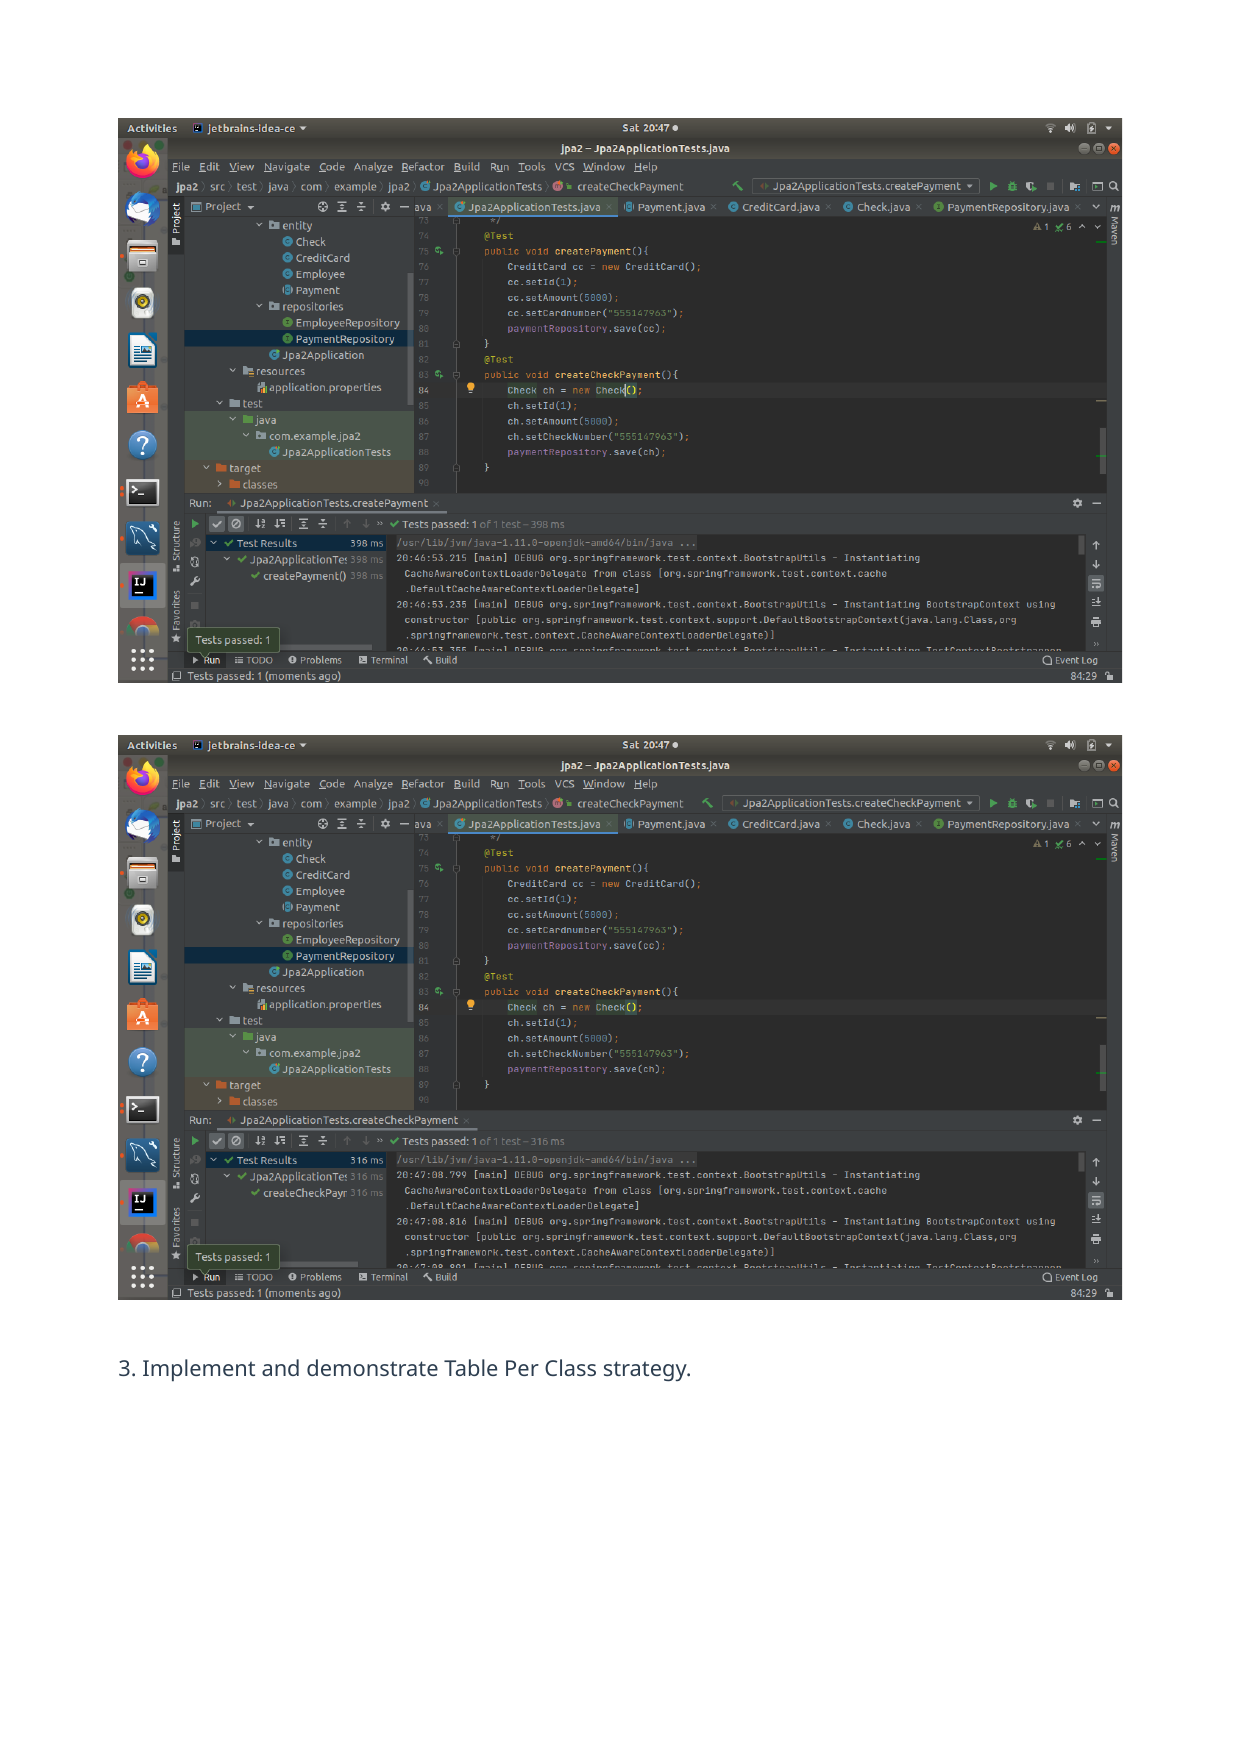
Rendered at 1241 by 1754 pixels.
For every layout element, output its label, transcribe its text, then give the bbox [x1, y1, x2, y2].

picture [118, 735, 1123, 1300]
text 3. Implement and demonstrate Table Per Class strategy. [118, 1353, 1122, 1382]
picture [118, 118, 1123, 683]
